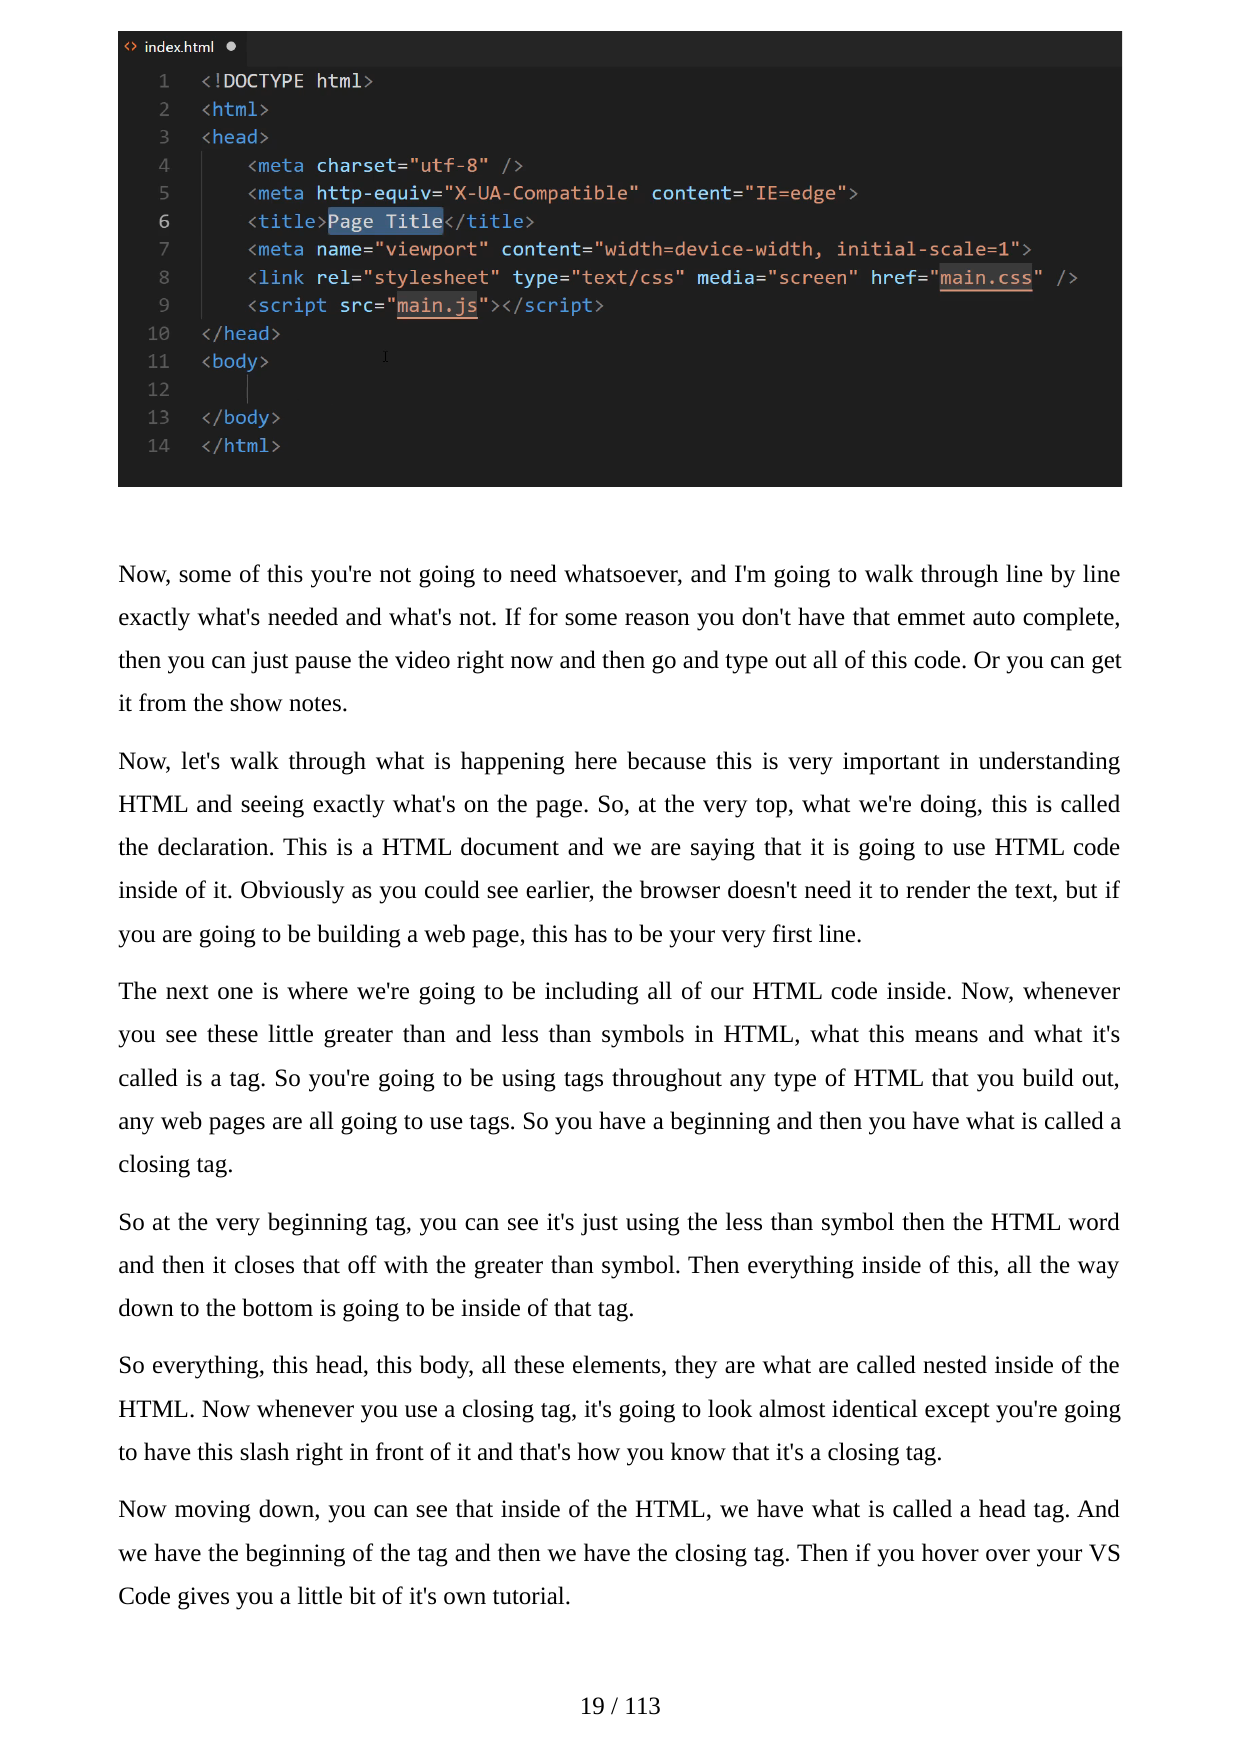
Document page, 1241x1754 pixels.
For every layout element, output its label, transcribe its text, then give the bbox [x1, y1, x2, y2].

text Now, some of this you're not going to need whatsoever, and I'm going to walk through line by line exactly what's needed and what's not. If for some reason you don't have that emmet auto complete, then you can just pause the video right now and then go and type out all of this code. Or you can get it from the show notes. [118, 559, 1122, 717]
text Now, let's walk through what is happening here because this is very important in understanding HTML and seeing exactly what's on the page. So, at the very top, what we're doing, this is called the declaration. This is a HTML document and we are saying that it is going to use HTML code inside of it. Obviously as you could see earlier, the browser doesn't need it to render the text, but if you are going to be building a web page, this has to be your very first line. [118, 746, 1122, 947]
picture [118, 31, 1123, 487]
text Now moving down, you can see that inside of the HTML, we have what is called a head tag. And we have the beginning of the tag and then we have the closing tag. Then if you hover over your VS Code gives you a little bit of it's own tutorial. [118, 1494, 1122, 1609]
text So everything, this head, this body, all these elements, they are what are called nested inside of the HTML. Now whenever you use a closing tag, it's going to look almost identical except you're going to have this slash right in front of it and that's how you know that it's a closing tag. [118, 1351, 1122, 1466]
text The next one is where we're going to be including all of our HTML code inside. Now, whenever you see these little greater than and less than symbols in HTML, what this means and what it's called is a tag. So you're going to be using tags throughout any type of HTML that you build out, any web pages are all going to use tags. So you have a beginning and then you have what is called a closing tag. [118, 976, 1122, 1178]
text So at the very beginning tag, you can see it's just using the less than symbol then the HTML word and then it closes that off with the greater than symbol. Then everything inside of this, all the way down to the bottom is going to be inside of that tag. [118, 1207, 1122, 1322]
